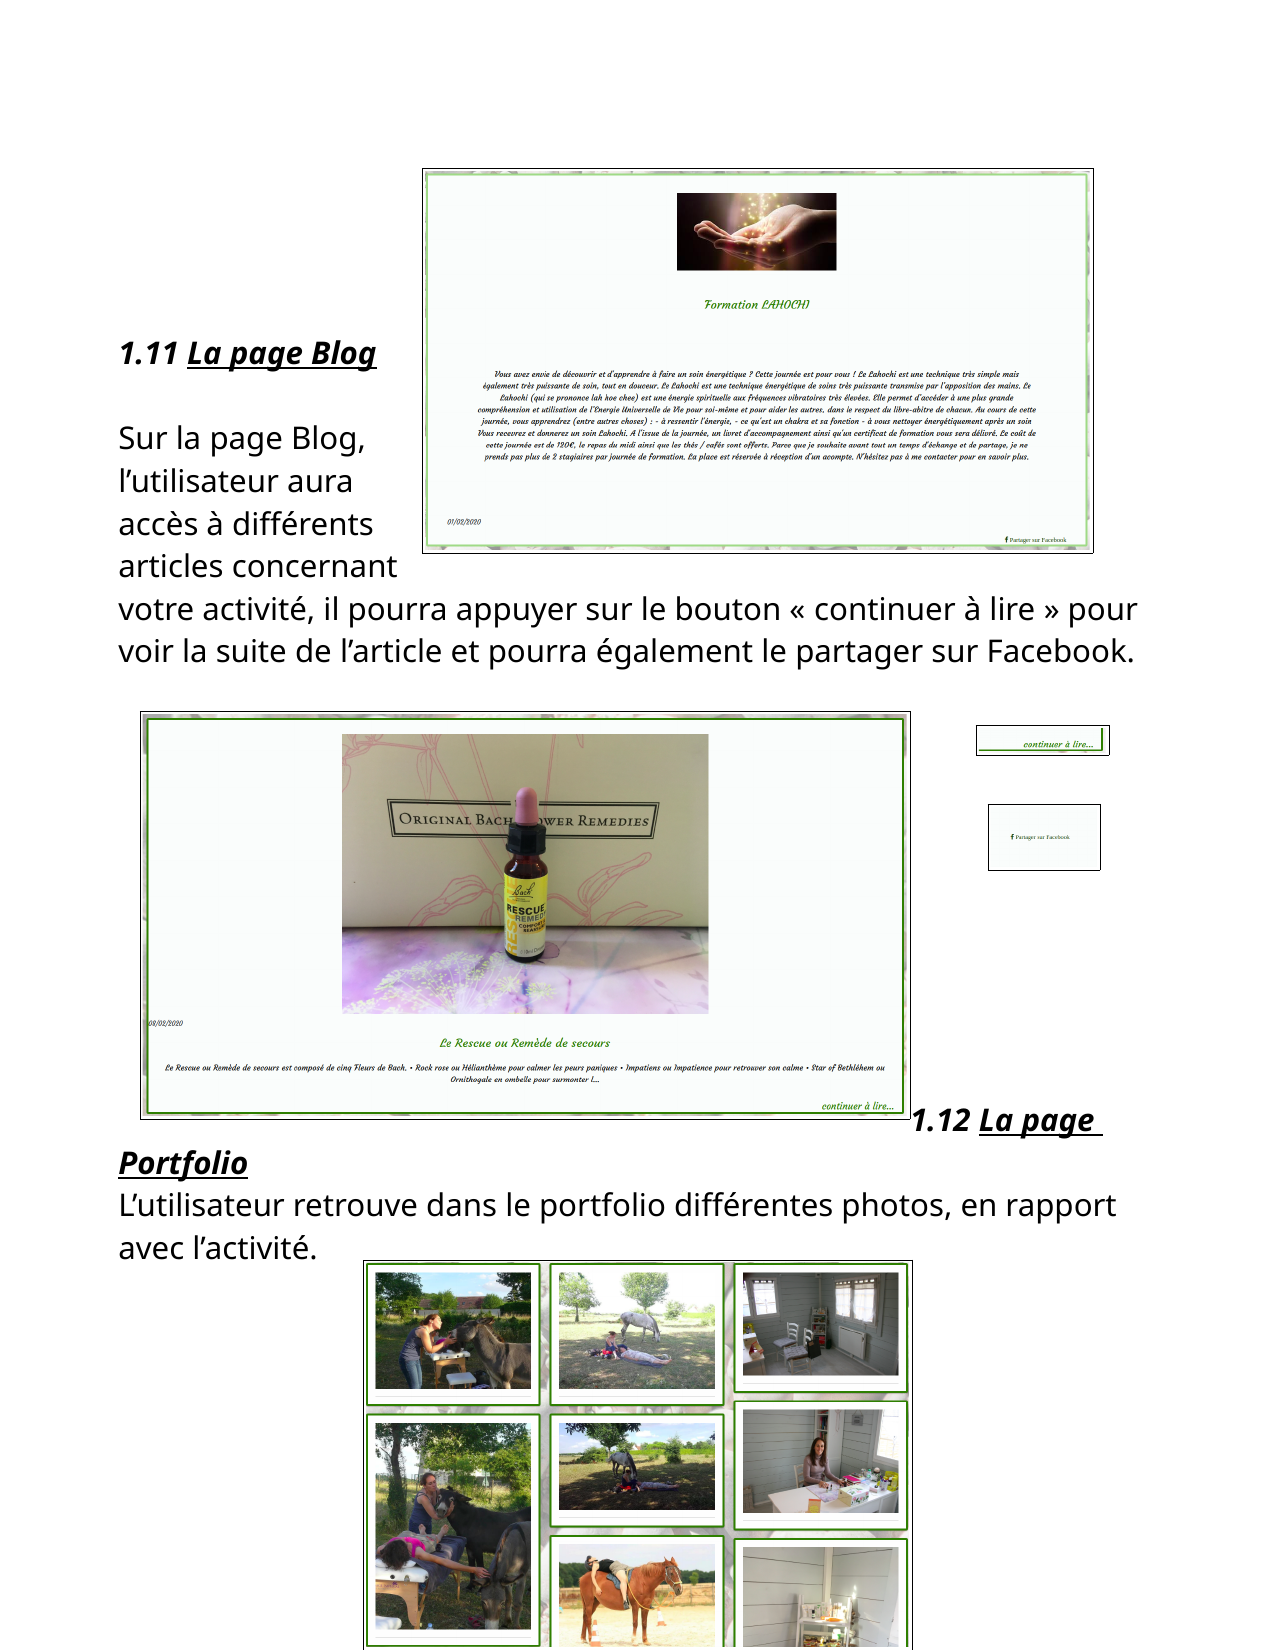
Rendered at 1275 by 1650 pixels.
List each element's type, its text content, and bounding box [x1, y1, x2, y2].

text 1.12 La page Portfolio [118, 1098, 1157, 1183]
text 1.11 La page Blog [118, 331, 422, 374]
picture [425, 171, 1090, 550]
picture [142, 714, 907, 1116]
text L’utilisateur retrouve dans le portfolio différentes photos, en rapport avec l’activité. [118, 1183, 1157, 1268]
picture [366, 1262, 909, 1647]
text Sur la page Blog, l’utilisateur aura accès à différents articles concernant votre activité, il pourra appuyer sur le bouton « continuer à lire » pour voir la suite de l’article et pourra également le partager sur Facebook. [118, 416, 1157, 672]
picture [978, 728, 1106, 753]
picture [990, 807, 1097, 867]
text [1094, 331, 1157, 374]
